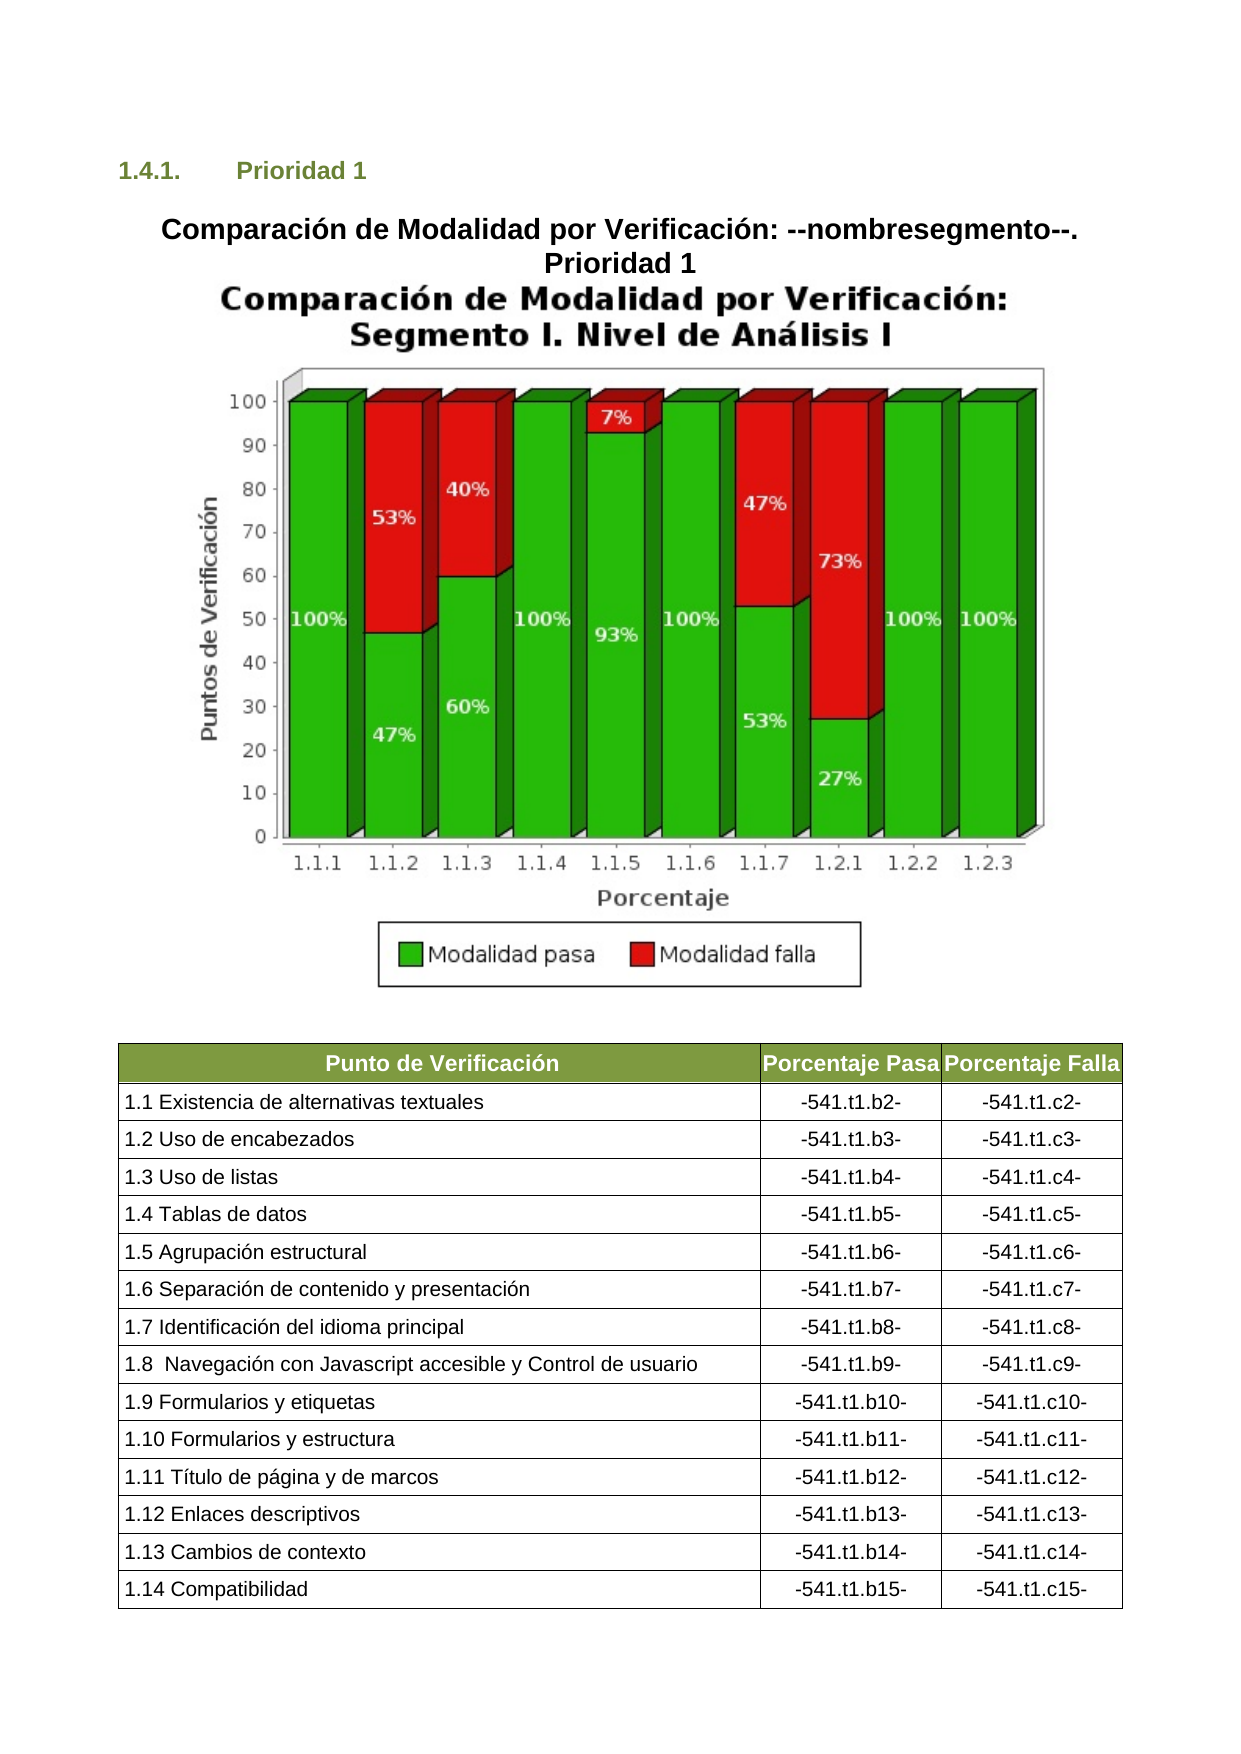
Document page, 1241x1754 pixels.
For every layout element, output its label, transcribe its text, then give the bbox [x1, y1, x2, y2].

table_cell 1.3 Uso de listas [119, 1159, 760, 1195]
table_cell -541.t1.b2- [761, 1084, 941, 1120]
table_cell -541.t1.c4- [942, 1159, 1122, 1195]
table_cell -541.t1.b14- [761, 1534, 941, 1570]
table_cell 1.2 Uso de encabezados [119, 1121, 760, 1157]
table_cell -541.t1.b8- [761, 1309, 941, 1345]
table_cell 1.6 Separación de contenido y presentación [119, 1271, 760, 1307]
table_cell 1.9 Formularios y etiquetas [119, 1384, 760, 1420]
table_header Punto de Verificación [119, 1044, 760, 1082]
text Comparación de Modalidad por Verificación: --nombresegmento--. Prioridad 1 [118, 212, 1122, 279]
table_cell 1.5 Agrupación estructural [119, 1234, 760, 1270]
table_cell -541.t1.b15- [761, 1571, 941, 1607]
table_cell -541.t1.b13- [761, 1496, 941, 1532]
table_header Porcentaje Pasa [761, 1044, 941, 1082]
table_cell -541.t1.b6- [761, 1234, 941, 1270]
table_cell 1.11 Título de página y de marcos [119, 1459, 760, 1495]
table_cell -541.t1.c9- [942, 1346, 1122, 1382]
subtitle Prioridad 1 [118, 156, 1122, 184]
table_cell 1.1 Existencia de alternativas textuales [119, 1084, 760, 1120]
table_cell -541.t1.c14- [942, 1534, 1122, 1570]
table_cell 1.8 Navegación con Javascript accesible y Control de usuario [119, 1346, 760, 1382]
table_cell -541.t1.b7- [761, 1271, 941, 1307]
table_cell -541.t1.b3- [761, 1121, 941, 1157]
table_cell -541.t1.c7- [942, 1271, 1122, 1307]
table_cell -541.t1.c11- [942, 1421, 1122, 1457]
table_cell -541.t1.c12- [942, 1459, 1122, 1495]
table_cell 1.10 Formularios y estructura [119, 1421, 760, 1457]
table_cell 1.13 Cambios de contexto [119, 1534, 760, 1570]
table_cell -541.t1.c13- [942, 1496, 1122, 1532]
table_cell -541.t1.c6- [942, 1234, 1122, 1270]
table_cell -541.t1.c8- [942, 1309, 1122, 1345]
table_cell -541.t1.c3- [942, 1121, 1122, 1157]
table_cell -541.t1.c10- [942, 1384, 1122, 1420]
table_cell -541.t1.b11- [761, 1421, 941, 1457]
table_cell -541.t1.c15- [942, 1571, 1122, 1607]
table_cell -541.t1.c2- [942, 1084, 1122, 1120]
picture [178, 279, 1062, 989]
table_header Porcentaje Falla [942, 1044, 1122, 1082]
table_cell -541.t1.b4- [761, 1159, 941, 1195]
table_cell -541.t1.c5- [942, 1196, 1122, 1232]
table_cell -541.t1.b5- [761, 1196, 941, 1232]
table_cell -541.t1.b10- [761, 1384, 941, 1420]
table_cell 1.7 Identificación del idioma principal [119, 1309, 760, 1345]
table_cell -541.t1.b9- [761, 1346, 941, 1382]
table_cell 1.14 Compatibilidad [119, 1571, 760, 1607]
table_cell 1.4 Tablas de datos [119, 1196, 760, 1232]
table_cell -541.t1.b12- [761, 1459, 941, 1495]
table_cell 1.12 Enlaces descriptivos [119, 1496, 760, 1532]
